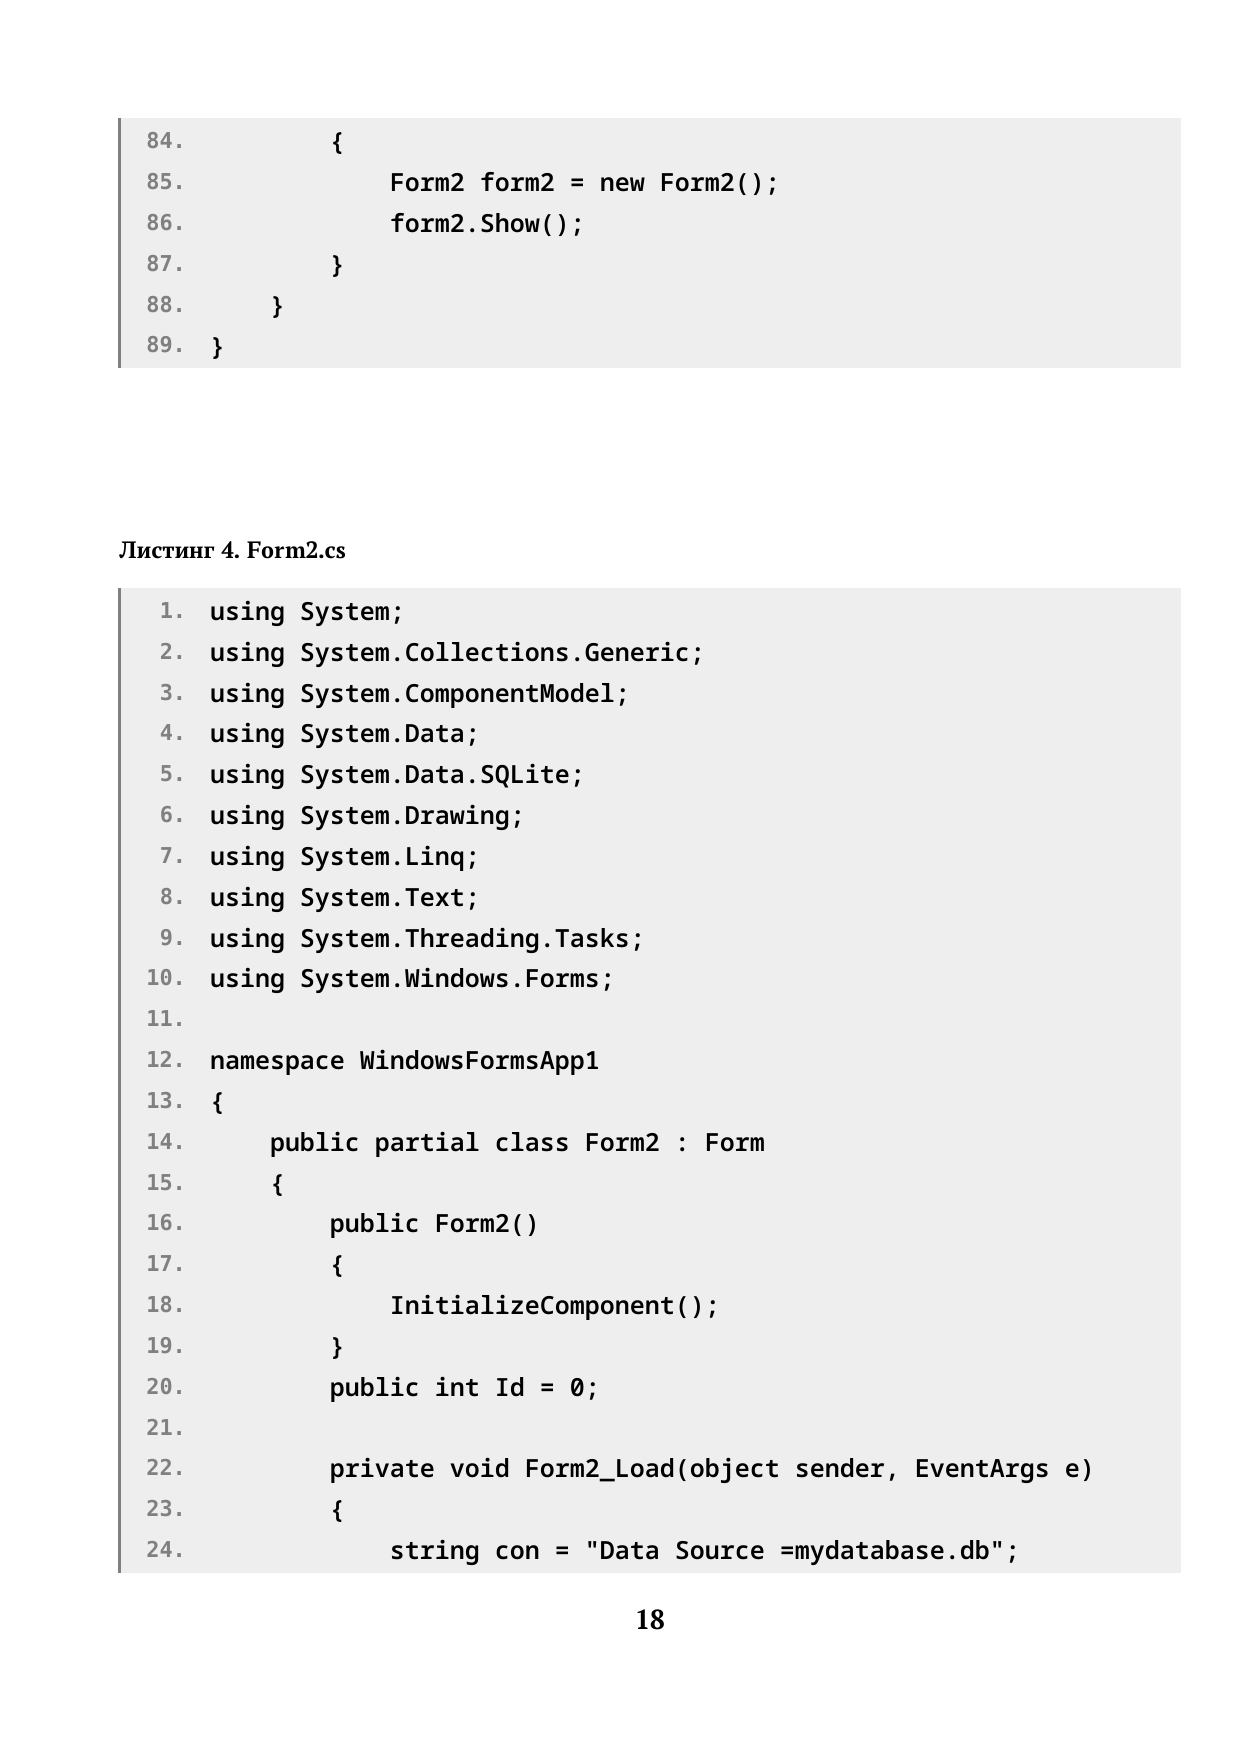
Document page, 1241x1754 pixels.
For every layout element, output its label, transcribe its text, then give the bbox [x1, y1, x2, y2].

list string con = "Data Source =mydatabase.db"; [121, 1527, 1181, 1573]
list } [121, 281, 1181, 321]
list { [121, 1241, 1181, 1281]
list using System.Data; [121, 710, 1181, 750]
list using System; [121, 588, 1181, 628]
list using System.Text; [121, 873, 1181, 913]
list using System.Linq; [121, 833, 1181, 873]
list public partial class Form2 : Form [121, 1118, 1181, 1158]
list InitializeComponent(); [121, 1282, 1181, 1322]
list using System.Drawing; [121, 792, 1181, 832]
list { [121, 1159, 1181, 1199]
list { [121, 1078, 1181, 1118]
list using System.ComponentModel; [121, 669, 1181, 709]
list } [121, 322, 1181, 368]
list using System.Collections.Generic; [121, 628, 1181, 668]
text Листинг 4. Form2.cs [118, 535, 1181, 563]
list } [121, 1323, 1181, 1363]
list form2.Show(); [121, 200, 1181, 240]
list using System.Data.SQLite; [121, 751, 1181, 791]
list } [121, 241, 1181, 281]
list private void Form2_Load(object sender, EventArgs e) [121, 1445, 1181, 1485]
list using System.Windows.Forms; [121, 955, 1181, 995]
list namespace WindowsFormsApp1 [121, 1037, 1181, 1077]
list using System.Threading.Tasks; [121, 914, 1181, 954]
list public int Id = 0; [121, 1363, 1181, 1403]
list public Form2() [121, 1200, 1181, 1240]
list { [121, 118, 1181, 158]
list Form2 form2 = new Form2(); [121, 159, 1181, 199]
list { [121, 1486, 1181, 1526]
